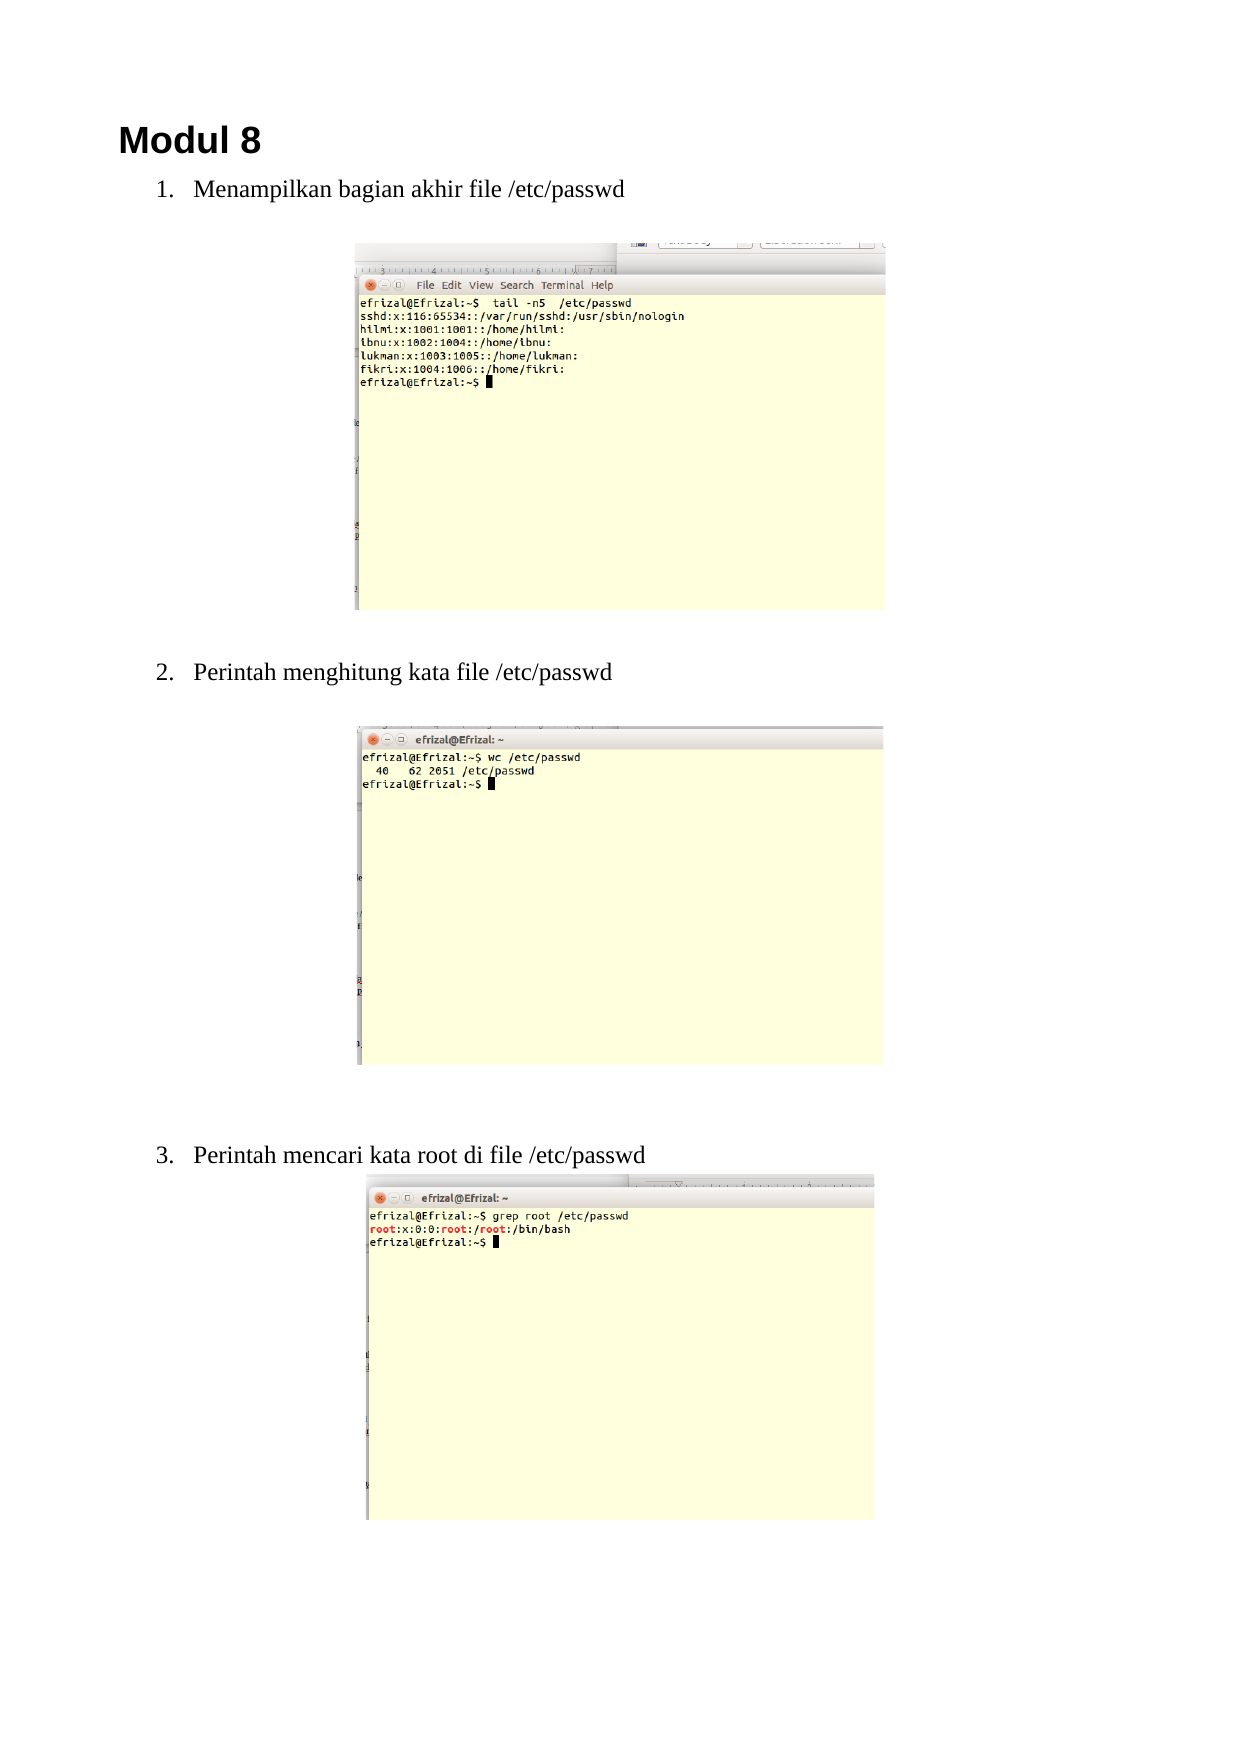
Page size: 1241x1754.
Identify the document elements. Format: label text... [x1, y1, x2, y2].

picture [354, 243, 886, 610]
list Perintah menghitung kata file /etc/passwd [156, 657, 1122, 686]
picture [356, 726, 884, 1065]
list Menampilkan bagian akhir file /etc/passwd [156, 174, 1122, 203]
list Perintah mencari kata root di file /etc/passwd [156, 1140, 1122, 1168]
picture [365, 1174, 875, 1520]
subtitle Modul 8 [118, 118, 1122, 162]
